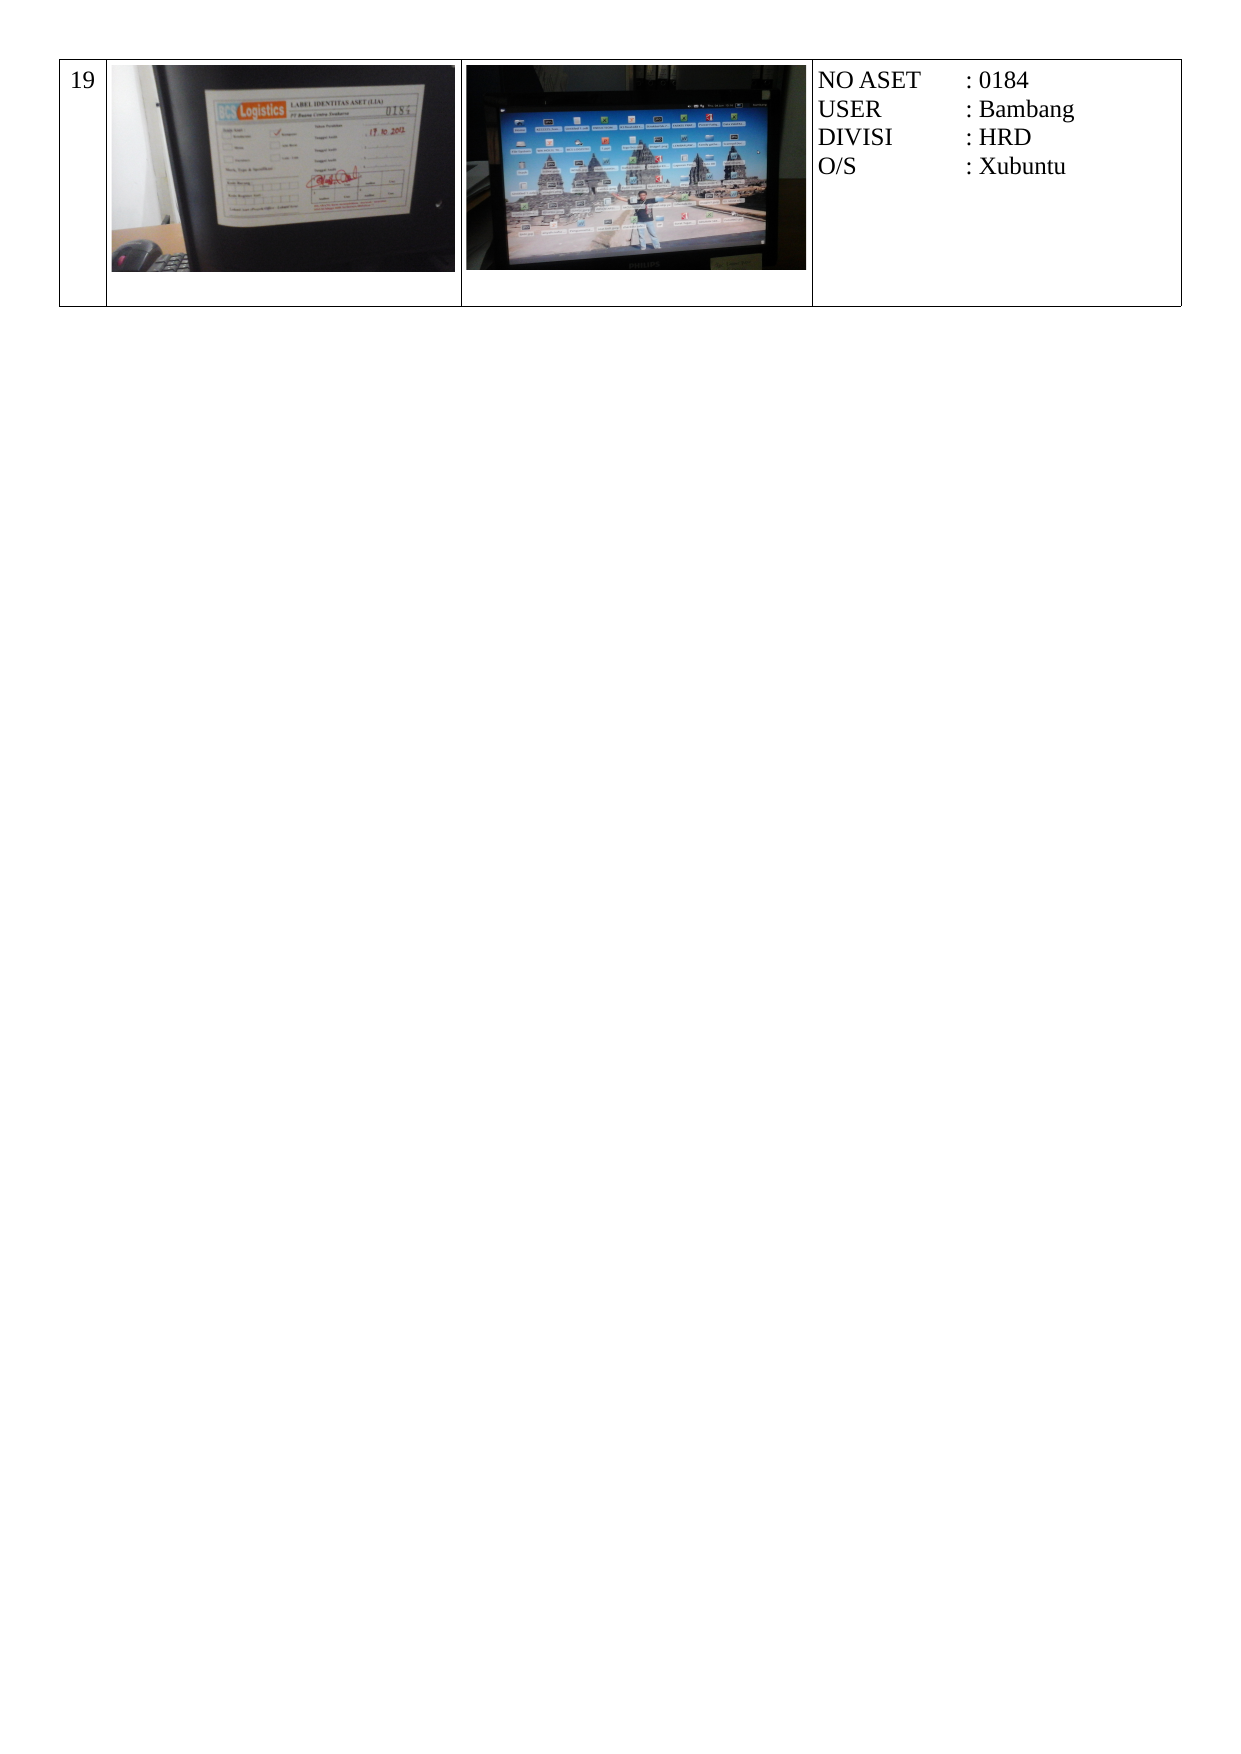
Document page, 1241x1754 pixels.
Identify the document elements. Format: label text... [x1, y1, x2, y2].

picture [466, 65, 807, 270]
table_cell NO ASET : 0184 USER : Bambang DIVISI : HRD O/S : Xubuntu [813, 60, 1181, 306]
table_cell [107, 60, 461, 306]
picture [111, 65, 455, 272]
table_cell [462, 60, 812, 306]
table_cell 19 [60, 60, 106, 306]
